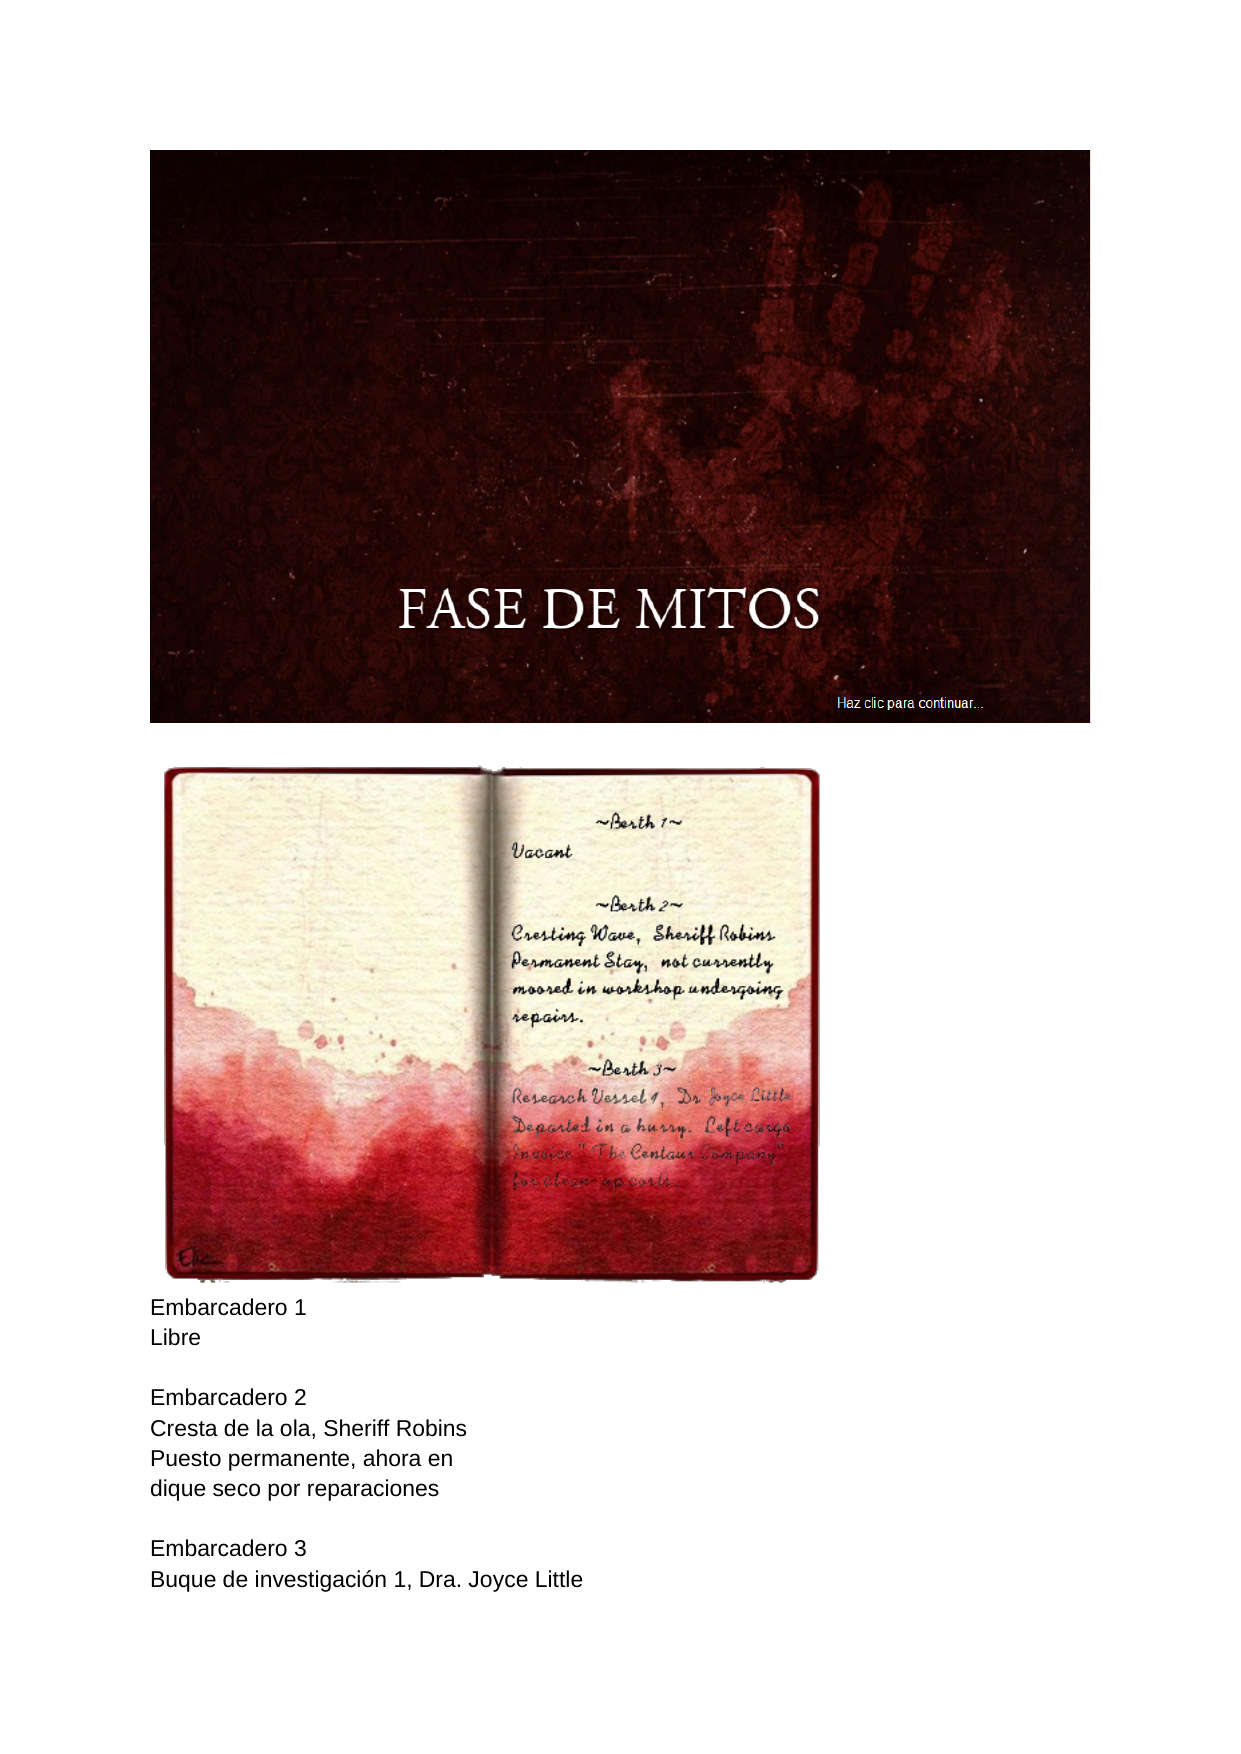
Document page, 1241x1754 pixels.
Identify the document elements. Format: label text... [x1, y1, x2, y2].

text Embarcadero 1 [150, 1294, 1090, 1320]
text Embarcadero 3 [150, 1535, 1090, 1562]
text Cresta de la ola, Sheriff Robins [150, 1414, 1090, 1441]
picture [150, 757, 832, 1290]
text Libre [150, 1324, 1090, 1350]
picture [150, 150, 1091, 723]
text dique seco por reparaciones [150, 1475, 1090, 1501]
text Embarcadero 2 [150, 1384, 1090, 1411]
text Puesto permanente, ahora en [150, 1445, 1090, 1471]
text Buque de investigación 1, Dra. Joyce Little [150, 1566, 1090, 1592]
